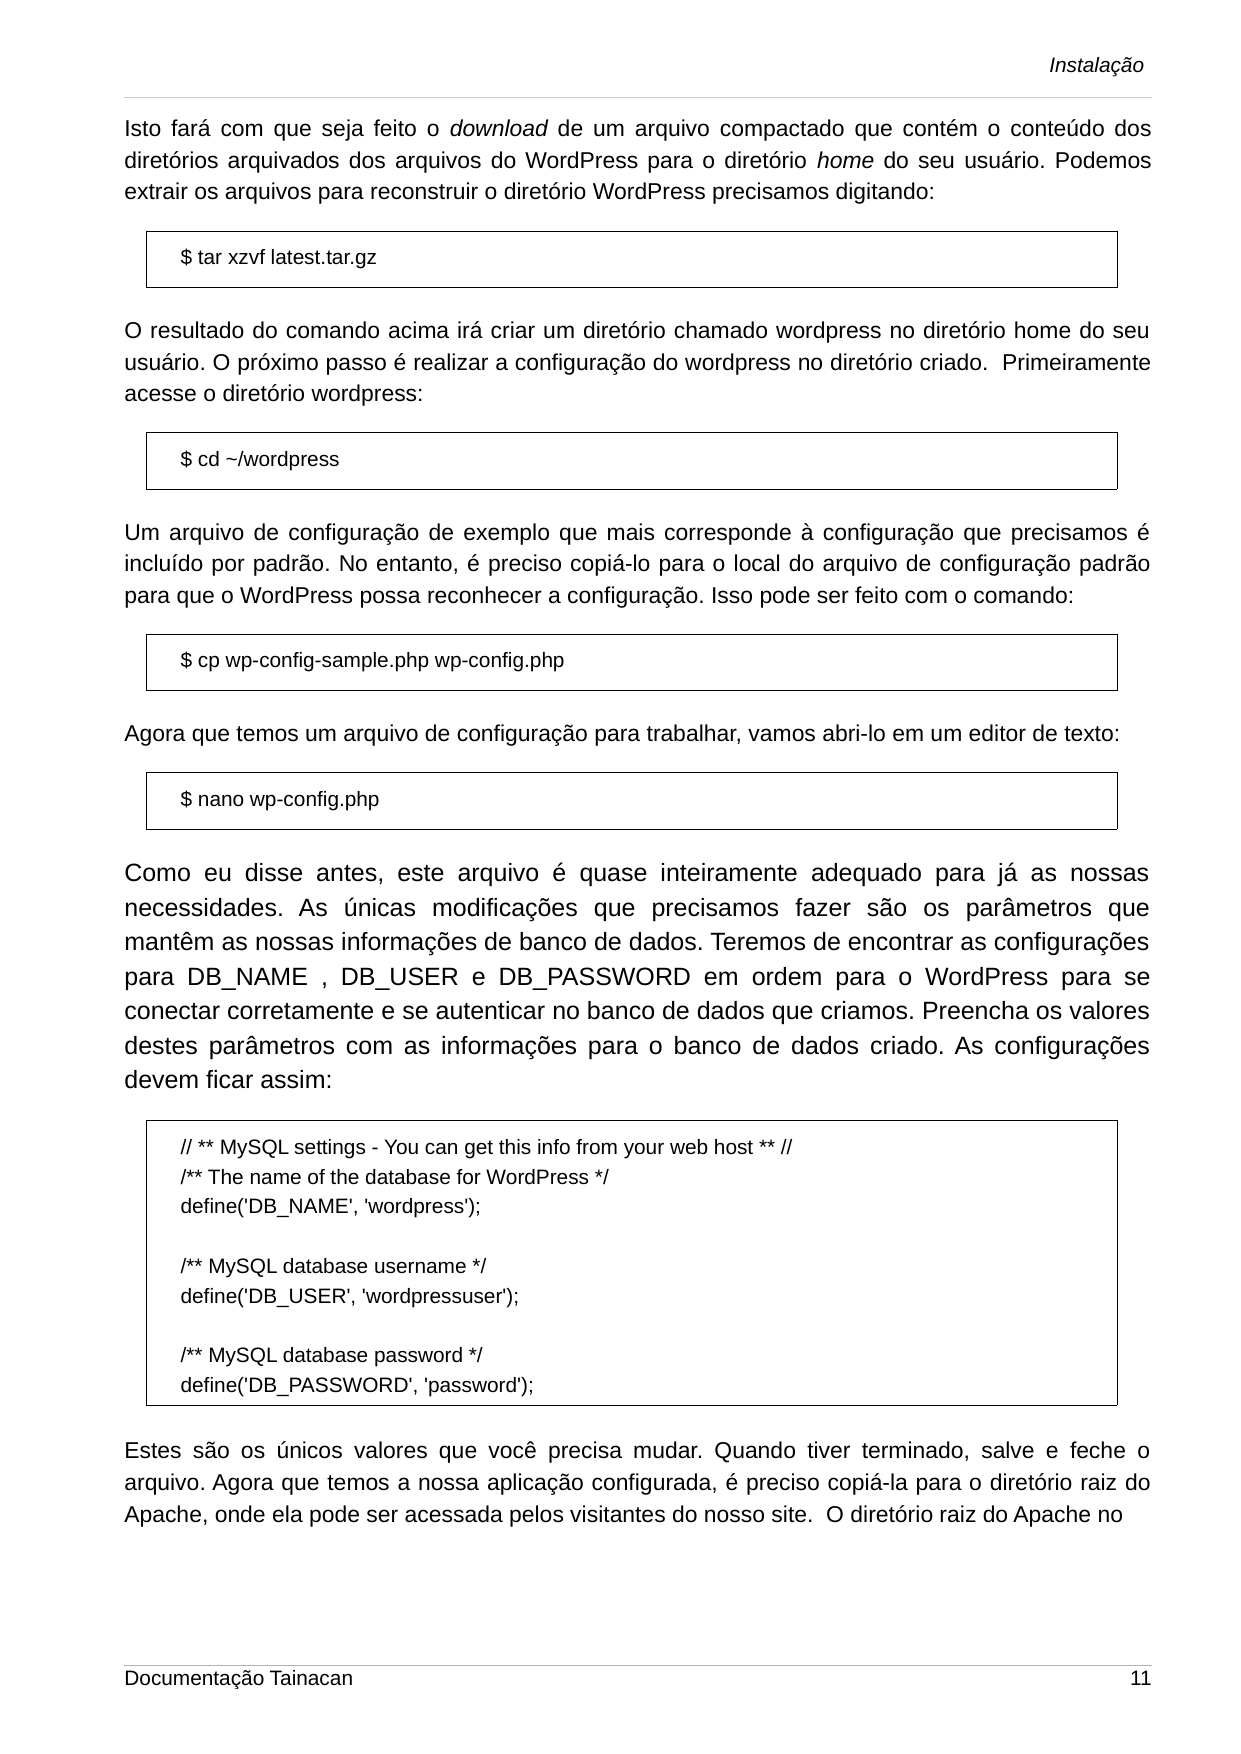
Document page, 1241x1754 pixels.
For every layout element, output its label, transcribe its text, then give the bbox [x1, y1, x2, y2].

list $ nano wp-config.php [155, 781, 1108, 811]
list $ cp wp-config-sample.php wp-config.php [155, 643, 1108, 672]
text Estes são os únicos valores que você precisa mudar. Quando tiver terminado, salve e feche o arquivo. Agora que temos a nossa aplicação configurada, é preciso copiá-la para o diretório raiz do Apache, onde ela pode ser acessada pelos visitantes do nosso site. O diretório raiz do Apache no [124, 1437, 1152, 1527]
text Agora que temos um arquivo de configuração para trabalhar, vamos abri-lo em um editor de texto: [124, 720, 1152, 746]
list /** The name of the database for WordPress */ [155, 1159, 1108, 1189]
list $ cd ~/wordpress [155, 441, 1108, 471]
list // ** MySQL settings - You can get this info from your web host ** // [155, 1129, 1108, 1159]
list /** MySQL database password */ [155, 1337, 1108, 1367]
text Um arquivo de configuração de exemplo que mais corresponde à configuração que precisamos é incluído por padrão. No entanto, é preciso copiá-lo para o local do arquivo de configuração padrão para que o WordPress possa reconhecer a configuração. Isso pode ser feito com o comando: [124, 518, 1152, 608]
list /** MySQL database username */ [155, 1248, 1108, 1278]
list define('DB_NAME', 'wordpress'); [155, 1189, 1108, 1218]
table_header Instalação [124, 47, 1152, 97]
text Como eu disse antes, este arquivo é quase inteiramente adequado para já as nossas necessidades. As únicas modificações que precisamos fazer são os parâmetros que mantêm as nossas informações de banco de dados. Teremos de encontrar as configurações para DB_NAME , DB_USER e DB_PASSWORD em ordem para o WordPress para se conectar corretamente e se autenticar no banco de dados que criamos. Preencha os valores destes parâmetros com as informações para o banco de dados criado. As configurações devem ficar assim: [124, 858, 1152, 1094]
text O resultado do comando acima irá criar um diretório chamado wordpress no diretório home do seu usuário. O próximo passo é realizar a configuração do wordpress no diretório criado. Primeiramente acesse o diretório wordpress: [124, 317, 1152, 406]
list define('DB_PASSWORD', 'password'); [155, 1367, 1108, 1396]
text Isto fará com que seja feito o download de um arquivo compactado que contém o conteúdo dos diretórios arquivados dos arquivos do WordPress para o diretório home do seu usuário. Podemos extrair os arquivos para reconstruir o diretório WordPress precisamos digitando: [124, 115, 1152, 204]
list define('DB_USER', 'wordpressuser'); [155, 1278, 1108, 1307]
list $ tar xzvf latest.tar.gz [155, 239, 1108, 269]
